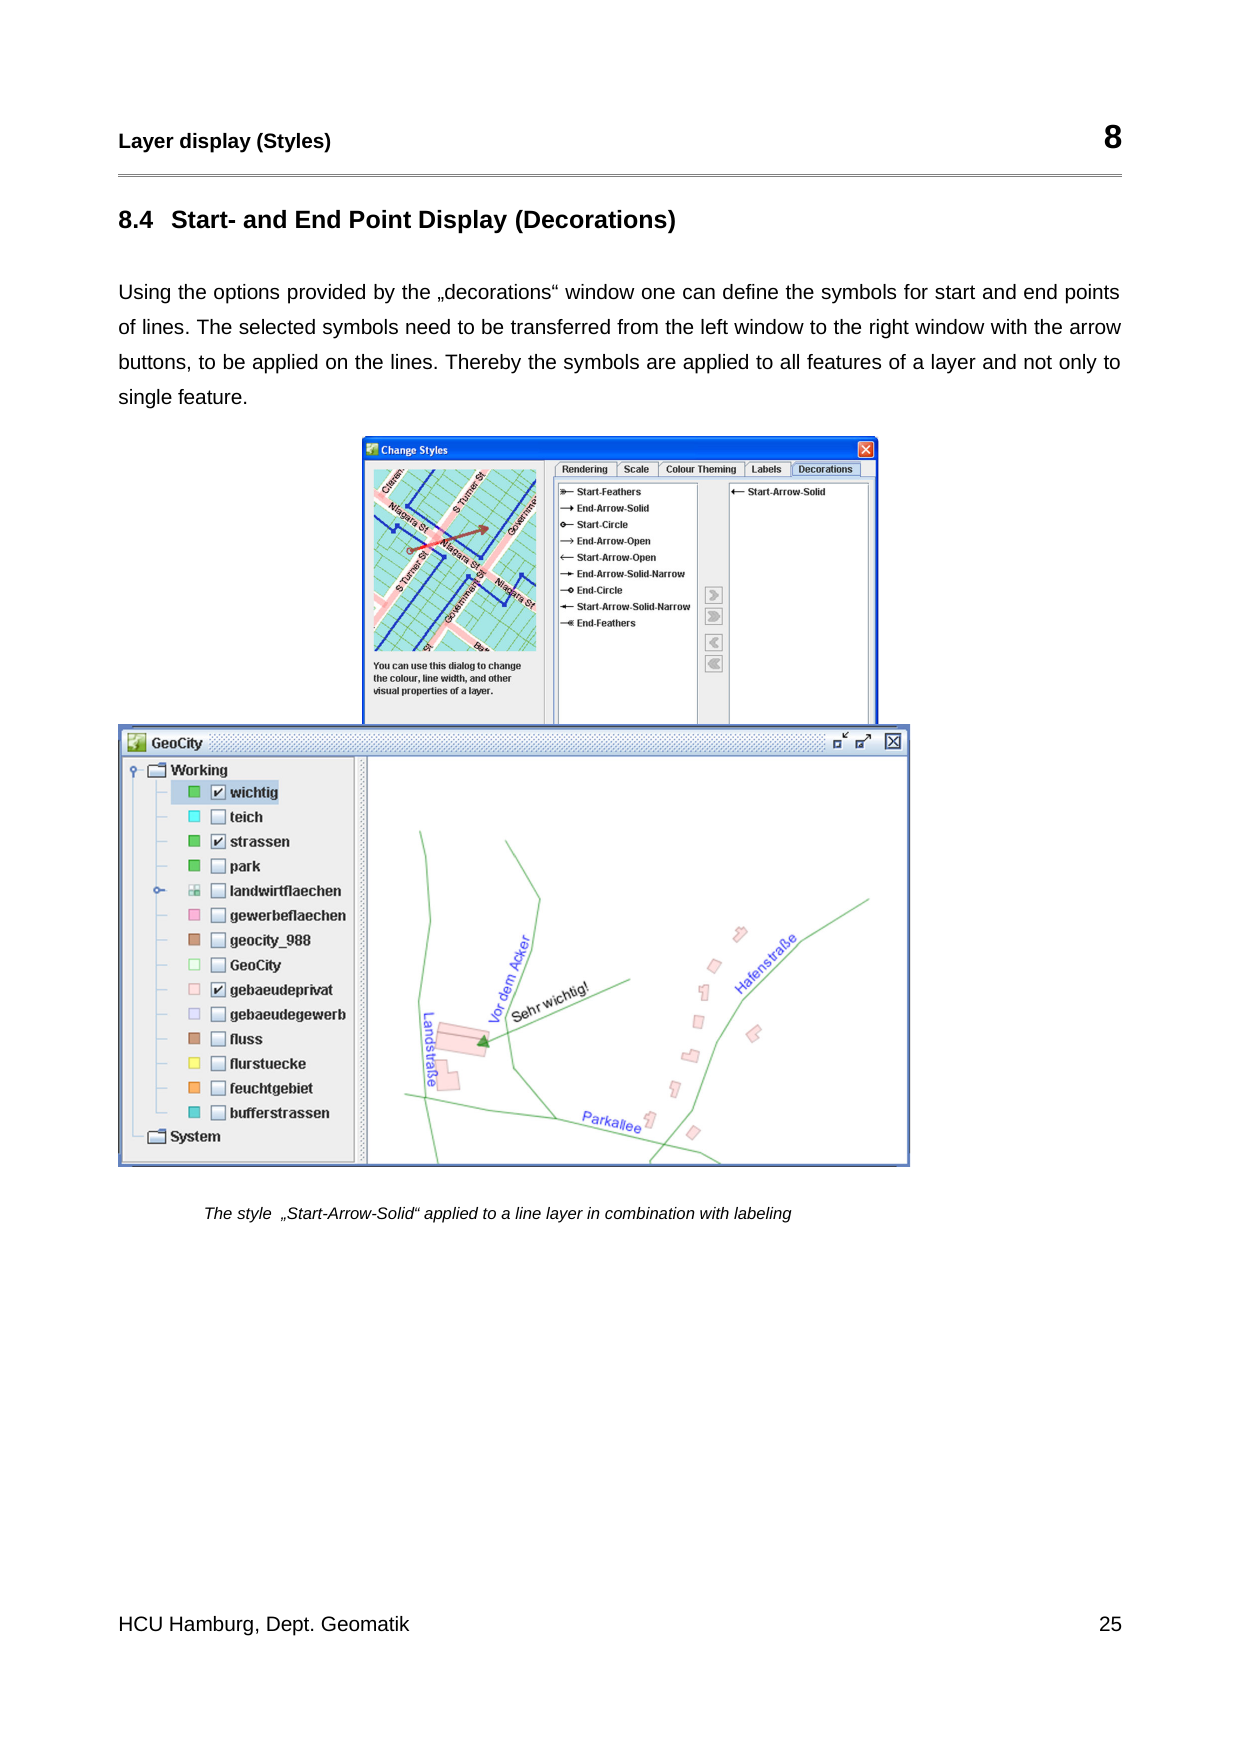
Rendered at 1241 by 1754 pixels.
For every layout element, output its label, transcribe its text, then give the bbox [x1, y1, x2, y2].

subtitle Start- and End Point Display (Decorations) [118, 206, 1122, 234]
text The style „Start-Arrow-Solid“ applied to a line layer in combination with labeling [118, 1201, 1122, 1224]
text Using the options provided by the „decorations“ window one can define the symbols for start and end points of lines. The selected symbols need to be transferred from the left window to the right window with the arrow buttons, to be applied on the lines. Thereby the symbols are applied to all features of a layer and not only to single feature. [118, 281, 1122, 408]
picture [118, 436, 911, 1167]
